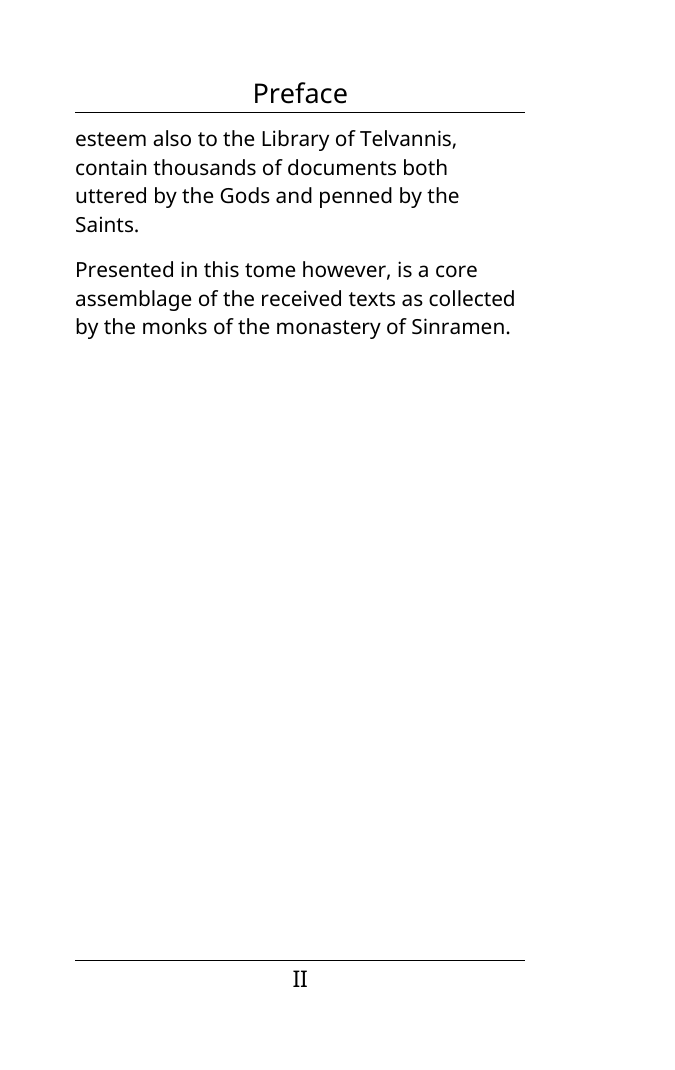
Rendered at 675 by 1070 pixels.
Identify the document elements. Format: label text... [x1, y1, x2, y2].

text Presented in this tome however, is a core assemblage of the received texts as collected by the monks of the monastery of Sinramen. [75, 255, 525, 341]
text esteem also to the Library of Telvannis, contain thousands of documents both uttered by the Gods and penned by the Saints. [75, 124, 525, 238]
